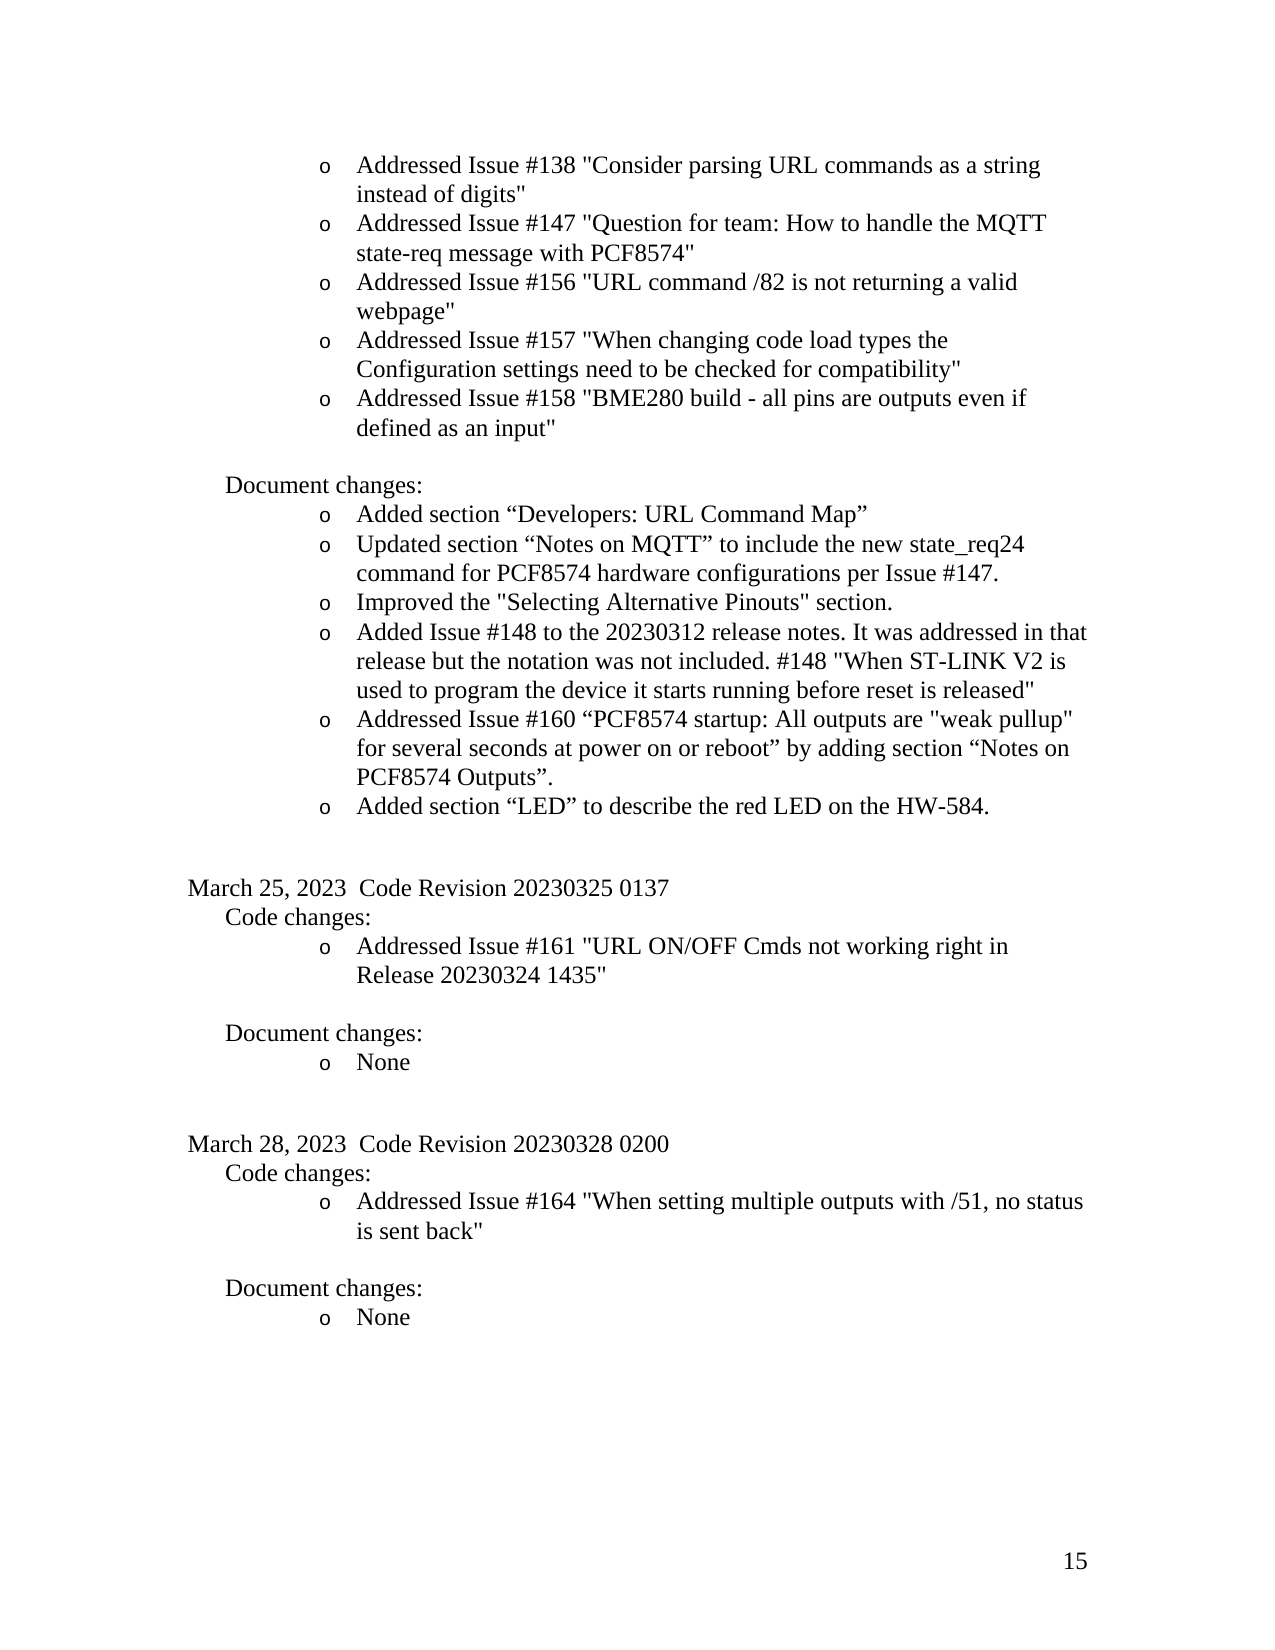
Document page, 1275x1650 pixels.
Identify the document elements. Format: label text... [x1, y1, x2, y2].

text Document changes: [225, 470, 1087, 499]
text Document changes: [225, 1273, 1087, 1302]
text March 25, 2023 Code Revision 20230325 0137 [187, 873, 1087, 902]
text Document changes: [225, 1018, 1087, 1047]
list Added Issue #148 to the 20230312 release notes. It was addressed in that release but the notation was not included. #148 "When ST-LINK V2 is used to program the device it starts running before reset is released" [319, 617, 1087, 704]
list None [319, 1302, 1087, 1332]
text Code changes: [225, 902, 1087, 931]
list Addressed Issue #164 "When setting multiple outputs with /51, no status is sent back" [319, 1186, 1087, 1245]
list Addressed Issue #160 “PCF8574 startup: All outputs are "weak pullup" for several seconds at power on or reboot” by adding section “Notes on PCF8574 Outputs”. [319, 704, 1087, 791]
list Addressed Issue #158 "BME280 build - all pins are outputs even if defined as an input" [319, 383, 1087, 442]
list Added section “Developers: URL Command Map” [319, 499, 1087, 529]
list Added section “LED” to describe the red LED on the HW-584. [319, 791, 1087, 820]
list None [319, 1047, 1087, 1076]
list Addressed Issue #147 "Question for team: How to handle the MQTT state-req message with PCF8574" [319, 208, 1087, 267]
list Addressed Issue #161 "URL ON/OFF Cmds not working right in Release 20230324 1435" [319, 931, 1087, 989]
text Code changes: [225, 1158, 1087, 1186]
list Updated section “Notes on MQTT” to include the new state_req24 command for PCF8574 hardware configurations per Issue #147. [319, 529, 1087, 587]
list Improved the "Selecting Alternative Pinouts" section. [319, 587, 1087, 617]
list Addressed Issue #156 "URL command /82 is not returning a valid webpage" [319, 267, 1087, 325]
text March 28, 2023 Code Revision 20230328 0200 [187, 1129, 1087, 1158]
list Addressed Issue #138 "Consider parsing URL commands as a string instead of digits" [319, 150, 1087, 208]
list Addressed Issue #157 "When changing code load types the Configuration settings need to be checked for compatibility" [319, 325, 1087, 383]
